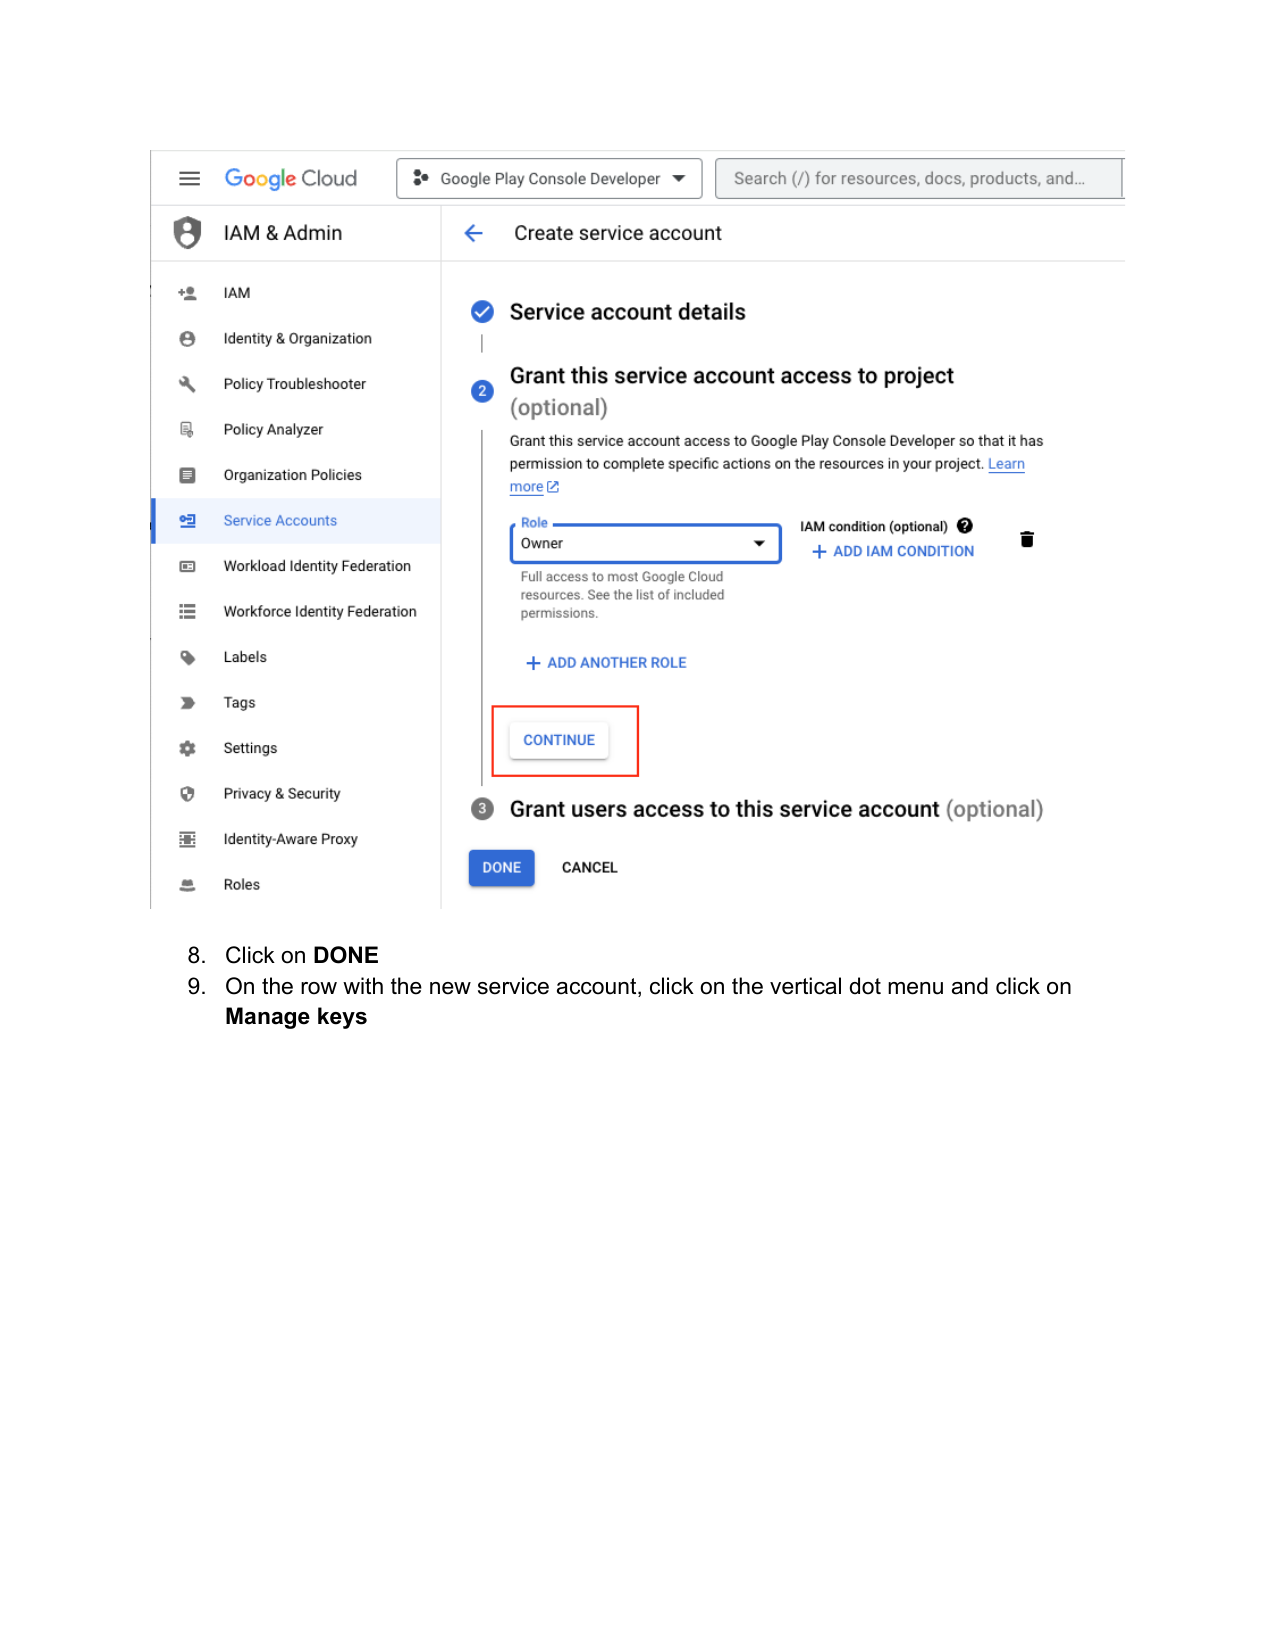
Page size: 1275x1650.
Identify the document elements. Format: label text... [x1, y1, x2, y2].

list On the row with the new service account, click on the vertical dot menu and click on Manage keys [187, 973, 1125, 1029]
list Click on DONE [187, 942, 1125, 969]
picture [150, 150, 1125, 909]
